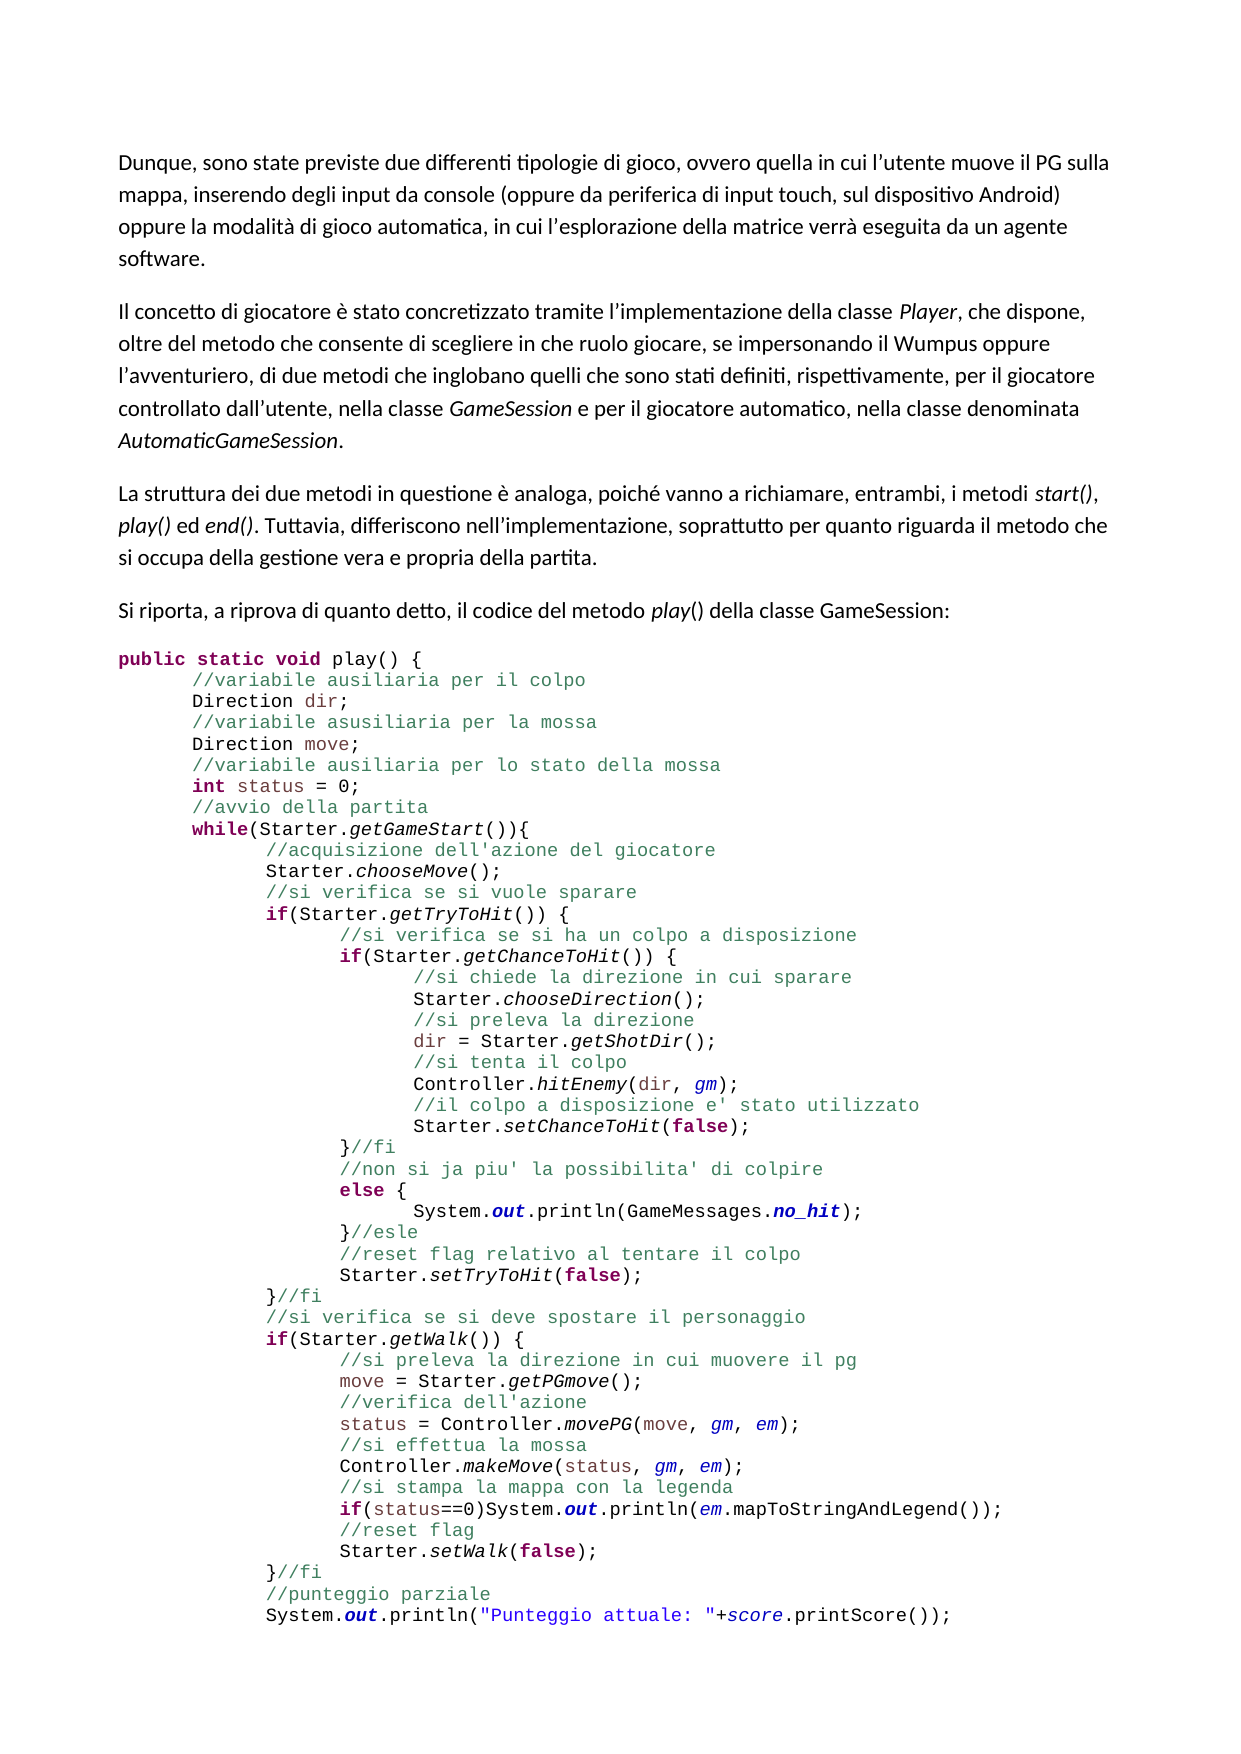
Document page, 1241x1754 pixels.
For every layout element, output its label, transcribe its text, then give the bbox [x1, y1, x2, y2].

text //il colpo a disposizione e' stato utilizzato [118, 1096, 1122, 1117]
text //avvio della partita [118, 798, 1122, 819]
text Starter.chooseDirection(); [118, 989, 1122, 1011]
text Direction move; [118, 734, 1122, 756]
text Controller.makeMove(status, gm, em); [118, 1457, 1122, 1478]
text //reset flag relativo al tentare il colpo [118, 1244, 1122, 1266]
text dir = Starter.getShotDir(); [118, 1032, 1122, 1053]
text }//esle [118, 1223, 1122, 1244]
text //si verifica se si ha un colpo a disposizione [118, 926, 1122, 947]
text }//fi [118, 1563, 1122, 1584]
text Si riporta, a riprova di quanto detto, il codice del metodo play() della classe GameSession: [118, 596, 1122, 624]
text if(Starter.getWalk()) { [118, 1329, 1122, 1351]
text Il concetto di giocatore è stato concretizzato tramite l’implementazione della classe Player, che dispone, oltre del metodo che consente di scegliere in che ruolo giocare, se impersonando il Wumpus oppure l’avventuriero, di due metodi che inglobano quelli che sono stati definiti, rispettivamente, per il giocatore controllato dall’utente, nella classe GameSession e per il giocatore automatico, nella classe denominata AutomaticGameSession. [118, 297, 1122, 454]
text }//fi [118, 1138, 1122, 1159]
text public static void play() { [118, 649, 1122, 671]
text //si effettua la mossa [118, 1436, 1122, 1457]
text //non si ja piu' la possibilita' di colpire [118, 1159, 1122, 1181]
text Direction dir; [118, 692, 1122, 713]
text //variabile ausiliaria per il colpo [118, 671, 1122, 692]
text Dunque, sono state previste due differenti tipologie di gioco, ovvero quella in cui l’utente muove il PG sulla mappa, inserendo degli input da console (oppure da periferica di input touch, sul dispositivo Android) oppure la modalità di gioco automatica, in cui l’esplorazione della matrice verrà eseguita da un agente software. [118, 148, 1122, 272]
text //acquisizione dell'azione del giocatore [118, 841, 1122, 862]
text //si verifica se si vuole sparare [118, 883, 1122, 904]
text }//fi [118, 1287, 1122, 1308]
text //reset flag [118, 1521, 1122, 1542]
text //variabile ausiliaria per lo stato della mossa [118, 756, 1122, 777]
text if(status==0)System.out.println(em.mapToStringAndLegend()); [118, 1499, 1122, 1521]
text //verifica dell'azione [118, 1393, 1122, 1414]
text //si stampa la mappa con la legenda [118, 1478, 1122, 1499]
text Starter.setWalk(false); [118, 1542, 1122, 1563]
text //si tenta il colpo [118, 1053, 1122, 1074]
text Starter.setTryToHit(false); [118, 1266, 1122, 1287]
text status = Controller.movePG(move, gm, em); [118, 1414, 1122, 1436]
text if(Starter.getChanceToHit()) { [118, 947, 1122, 968]
text //si verifica se si deve spostare il personaggio [118, 1308, 1122, 1329]
text //variabile asusiliaria per la mossa [118, 713, 1122, 734]
text move = Starter.getPGmove(); [118, 1372, 1122, 1393]
text //si preleva la direzione in cui muovere il pg [118, 1351, 1122, 1372]
text //si chiede la direzione in cui sparare [118, 968, 1122, 989]
text if(Starter.getTryToHit()) { [118, 904, 1122, 926]
text Starter.chooseMove(); [118, 862, 1122, 883]
text else { [118, 1181, 1122, 1202]
text System.out.println(GameMessages.no_hit); [118, 1202, 1122, 1223]
text La struttura dei due metodi in questione è analoga, poiché vanno a richiamare, entrambi, i metodi start(), play() ed end(). Tuttavia, differiscono nell’implementazione, soprattutto per quanto riguarda il metodo che si occupa della gestione vera e propria della partita. [118, 479, 1122, 571]
text //si preleva la direzione [118, 1011, 1122, 1032]
text //punteggio parziale [118, 1584, 1122, 1606]
text int status = 0; [118, 777, 1122, 798]
text while(Starter.getGameStart()){ [118, 819, 1122, 841]
text Controller.hitEnemy(dir, gm); [118, 1074, 1122, 1096]
text System.out.println("Punteggio attuale: "+score.printScore()); [118, 1606, 1122, 1627]
text Starter.setChanceToHit(false); [118, 1117, 1122, 1138]
